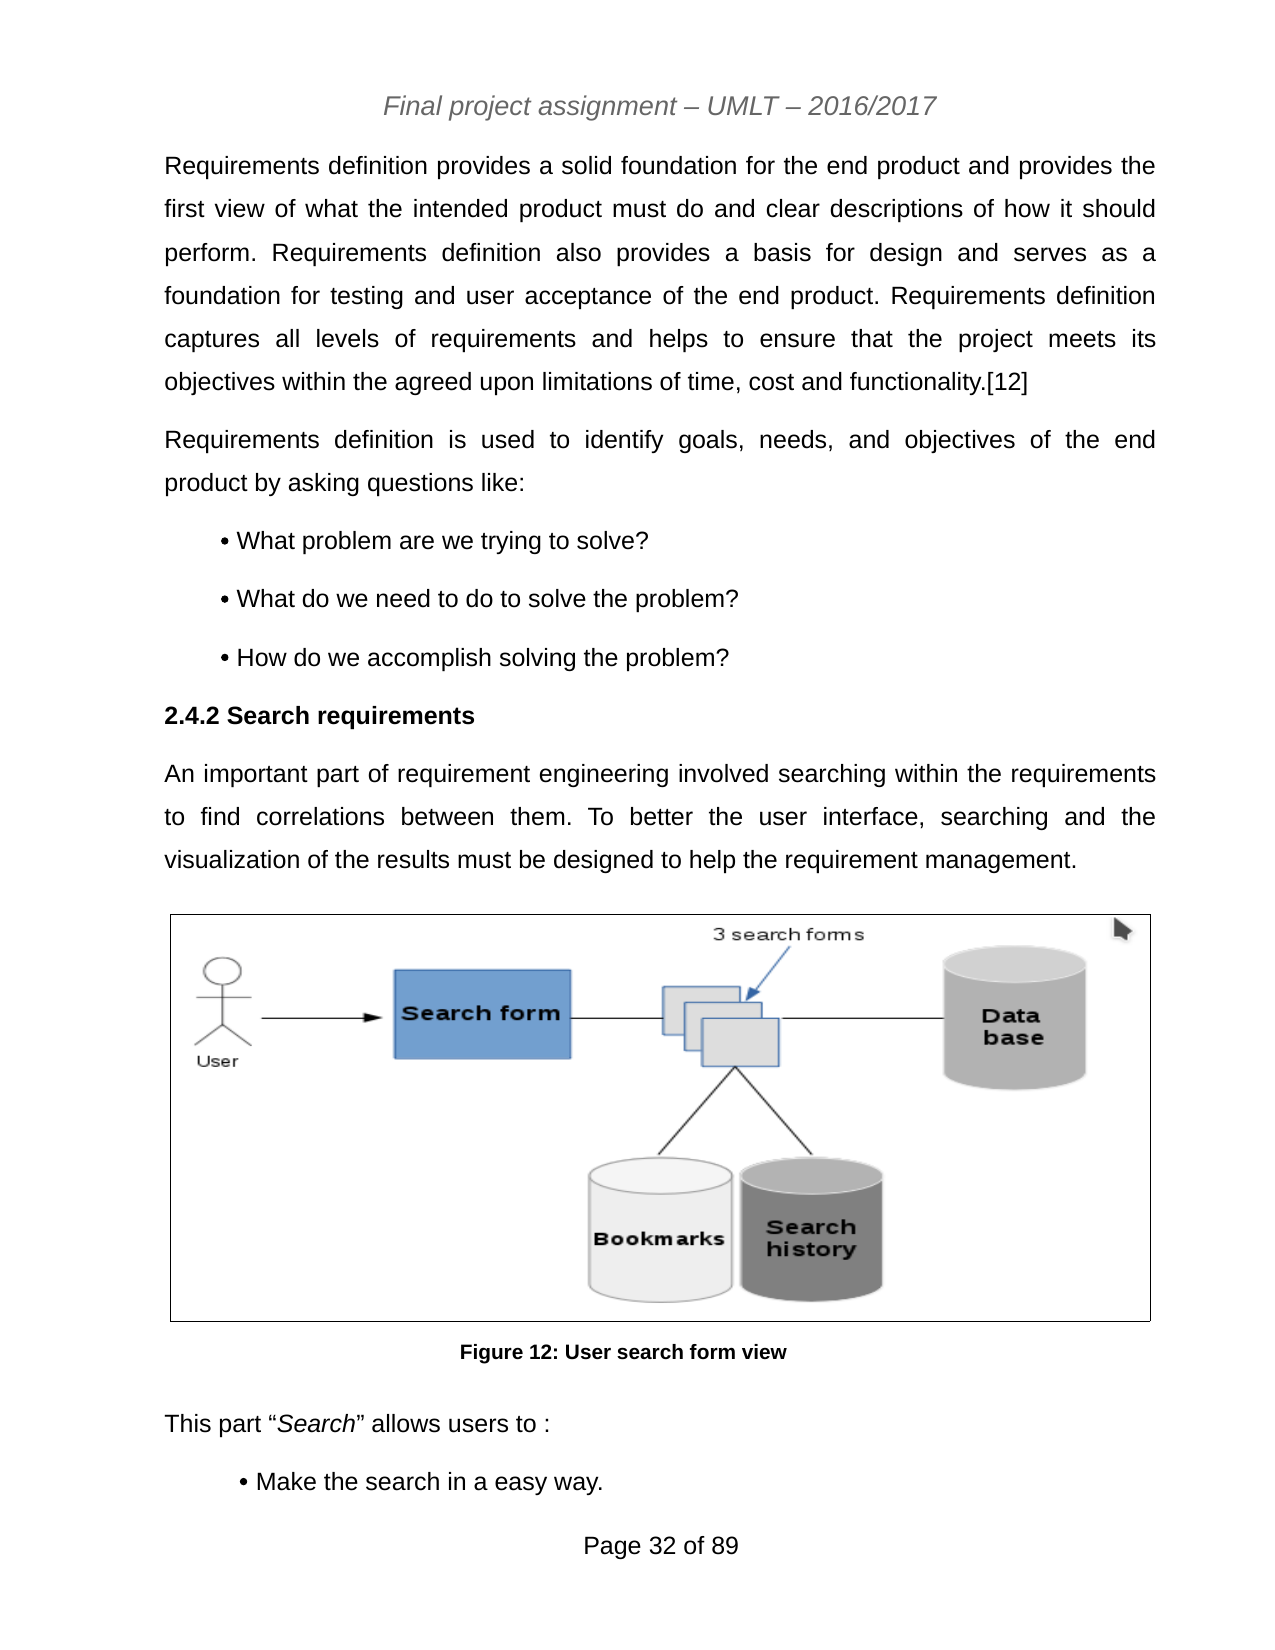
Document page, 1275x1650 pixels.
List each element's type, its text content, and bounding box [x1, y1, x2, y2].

list What problem are we trying to solve? [202, 526, 1158, 555]
text Requirements definition provides a solid foundation for the end product and provides the first view of what the intended product must do and clear descriptions of how it should perform. Requirements definition also provides a basis for design and serves as a foundation for testing and user acceptance of the end product. Requirements definition captures all levels of requirements and helps to ensure that the project meets its objectives within the agreed upon limitations of time, cost and functionality.[12] [164, 151, 1158, 396]
text An important part of requirement engineering involved searching within the requirements to find correlations between them. To better the user interface, searching and the visualization of the results must be designed to help the requirement management. [164, 759, 1158, 874]
list What do we need to do to solve the problem? [202, 584, 1158, 613]
text Figure 12: User search form view [164, 918, 1158, 1364]
text Requirements definition is used to identify goals, needs, and objectives of the end product by asking questions like: [164, 425, 1158, 497]
subtitle 2.4.2 Search requirements [164, 701, 1158, 730]
list How do we accomplish solving the problem? [202, 643, 1158, 672]
list Make the search in a easy way. [239, 1467, 1158, 1496]
text This part “Search” allows users to : [164, 1409, 1158, 1437]
picture [173, 917, 1148, 1319]
